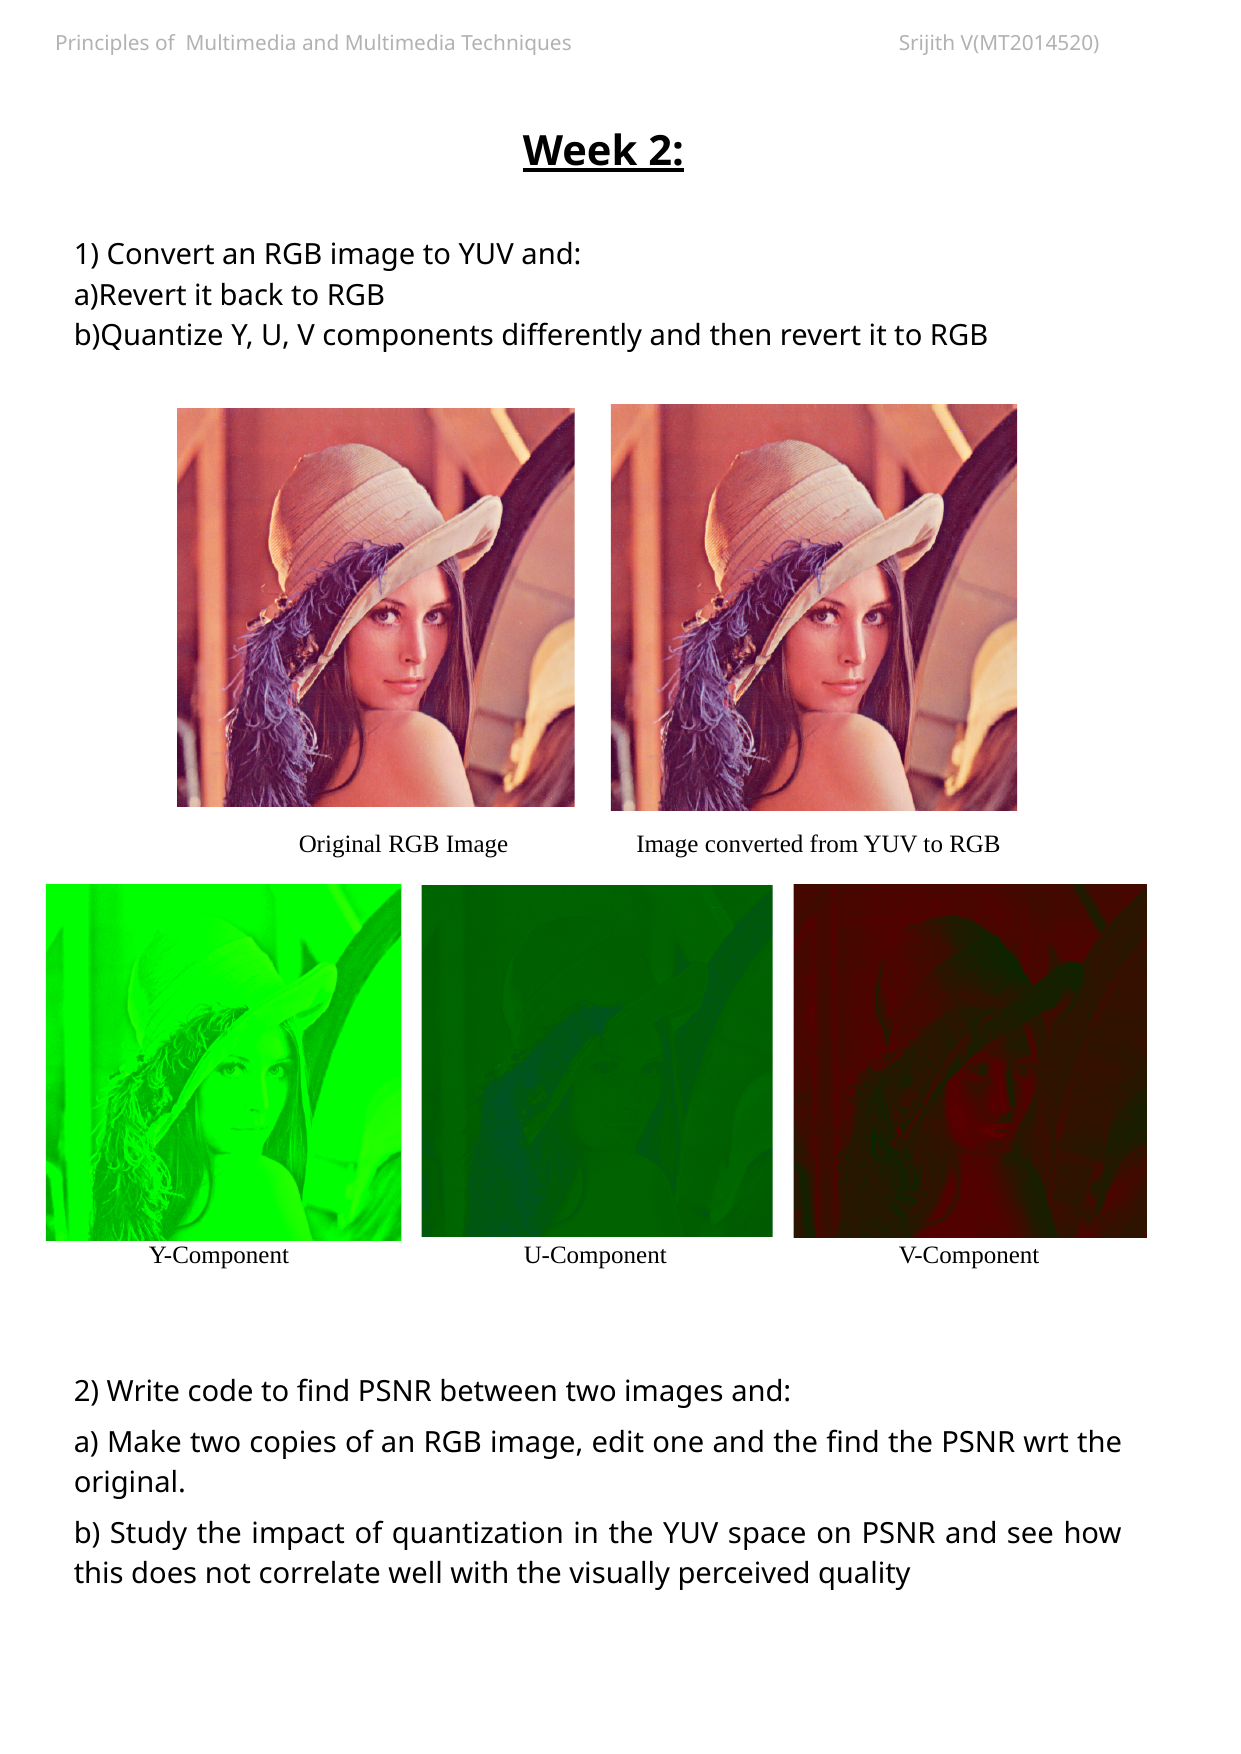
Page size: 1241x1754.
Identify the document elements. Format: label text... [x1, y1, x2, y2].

text Original RGB Image Image converted from YUV to RGB [73, 829, 1208, 858]
text Y-Component U-Component V-Component [73, 1131, 1208, 1269]
title b) Study the impact of quantization in the YUV space on PSNR and see how this does not correlate well with the visually perceived quality [73, 1512, 1123, 1592]
picture [177, 408, 575, 807]
text 1) Convert an RGB image to YUV and: [0, 229, 1208, 274]
text 2) Write code to find PSNR between two images and: [73, 1370, 1208, 1409]
text b)Quantize Y, U, V components differently and then revert it to RGB [0, 314, 1208, 353]
picture [421, 885, 773, 1237]
title a) Make two copies of an RGB image, edit one and the find the PSNR wrt the original. [73, 1421, 1123, 1501]
picture [793, 884, 1147, 1238]
picture [45, 884, 402, 1241]
picture [610, 404, 1018, 811]
text Week 2: [0, 121, 1208, 177]
text a)Revert it back to RGB [0, 274, 1208, 314]
